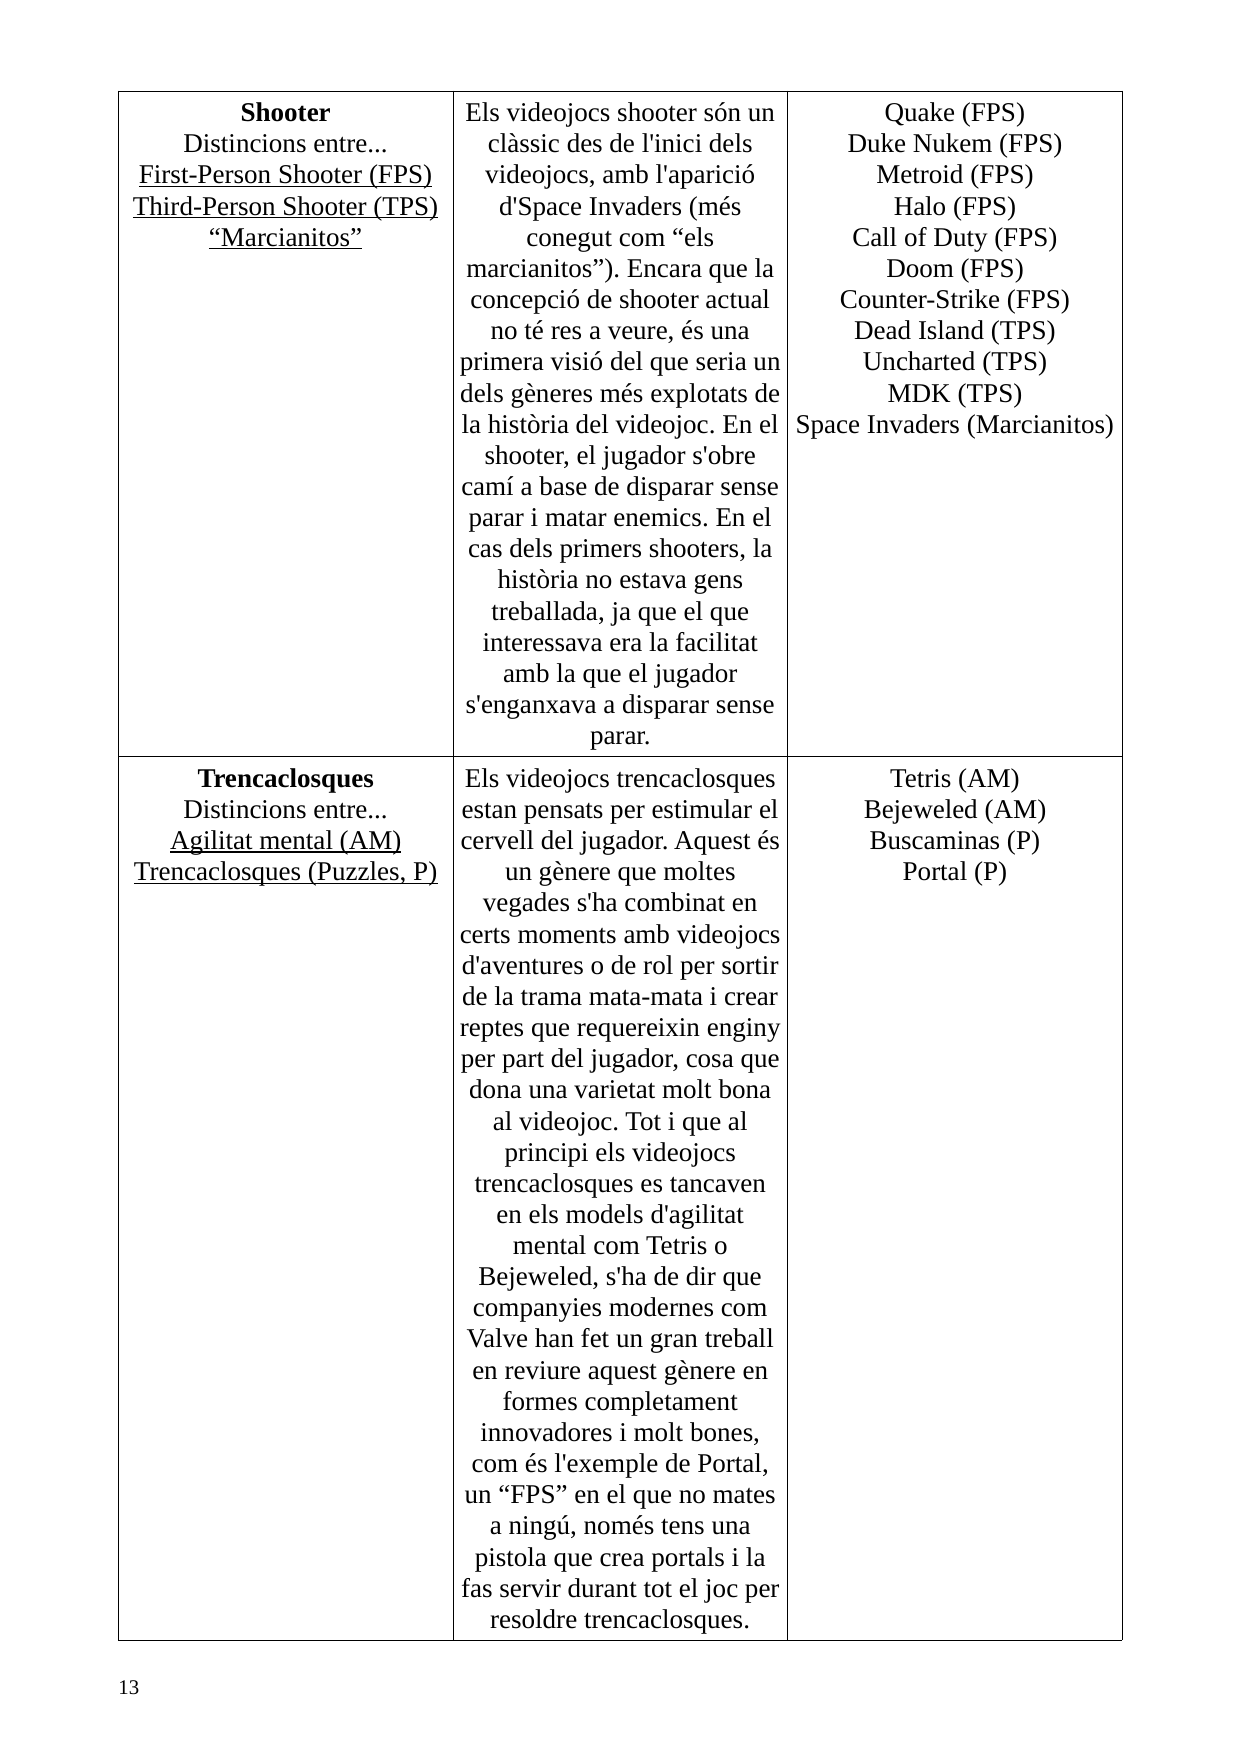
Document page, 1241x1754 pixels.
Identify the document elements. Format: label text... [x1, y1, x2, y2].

table_cell Tetris (AM) Bejeweled (AM) Buscaminas (P) Portal (P) [788, 757, 1122, 1640]
table_cell Quake (FPS) Duke Nukem (FPS) Metroid (FPS) Halo (FPS) Call of Duty (FPS) Doom (FPS) Counter-Strike (FPS) Dead Island (TPS) Uncharted (TPS) MDK (TPS) Space Invaders (Marcianitos) [788, 92, 1122, 756]
table_cell Els videojocs trencaclosques estan pensats per estimular el cervell del jugador. Aquest és un gènere que moltes vegades s'ha combinat en certs moments amb videojocs d'aventures o de rol per sortir de la trama mata-mata i crear reptes que requereixin enginy per part del jugador, cosa que dona una varietat molt bona al videojoc. Tot i que al principi els videojocs trencaclosques es tancaven en els models d'agilitat mental com Tetris o Bejeweled, s'ha de dir que companyies modernes com Valve han fet un gran treball en reviure aquest gènere en formes completament innovadores i molt bones, com és l'exemple de Portal, un “FPS” en el que no mates a ningú, només tens una pistola que crea portals i la fas servir durant tot el joc per resoldre trencaclosques. [454, 757, 787, 1640]
table_cell Trencaclosques Distincions entre... Agilitat mental (AM) Trencaclosques (Puzzles, P) [119, 757, 453, 1640]
table_cell Shooter Distincions entre... First-Person Shooter (FPS) Third-Person Shooter (TPS) “Marcianitos” [119, 92, 453, 756]
table_cell Els videojocs shooter són un clàssic des de l'inici dels videojocs, amb l'aparició d'Space Invaders (més conegut com “els marcianitos”). Encara que la concepció de shooter actual no té res a veure, és una primera visió del que seria un dels gèneres més explotats de la història del videojoc. En el shooter, el jugador s'obre camí a base de disparar sense parar i matar enemics. En el cas dels primers shooters, la història no estava gens treballada, ja que el que interessava era la facilitat amb la que el jugador s'enganxava a disparar sense parar. [454, 92, 787, 756]
